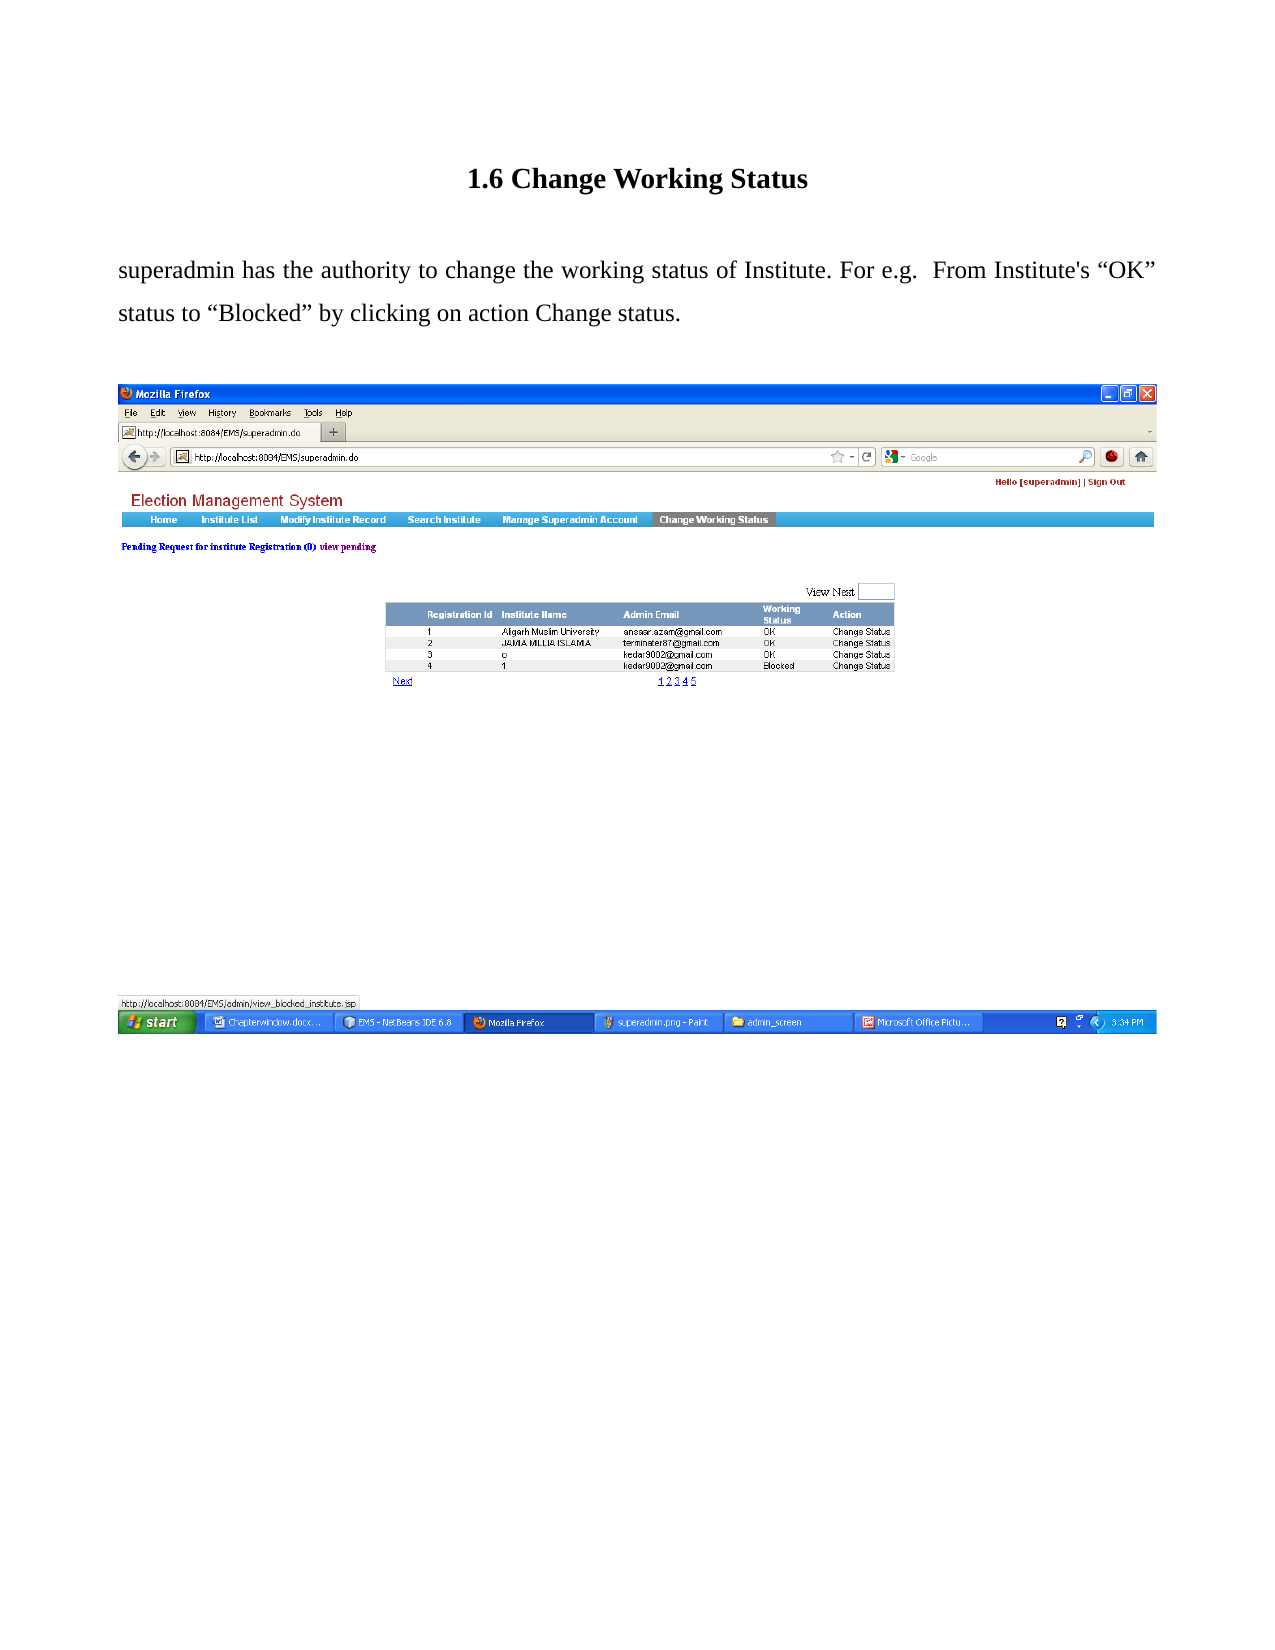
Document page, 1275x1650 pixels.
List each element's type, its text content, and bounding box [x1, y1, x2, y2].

text superadmin has the authority to change the working status of Institute. For e.g. From Institute's “OK” status to “Blocked” by clicking on action Change status. [118, 255, 1157, 327]
text 1.6 Change Working Status [118, 161, 1157, 195]
picture [118, 384, 1157, 1034]
